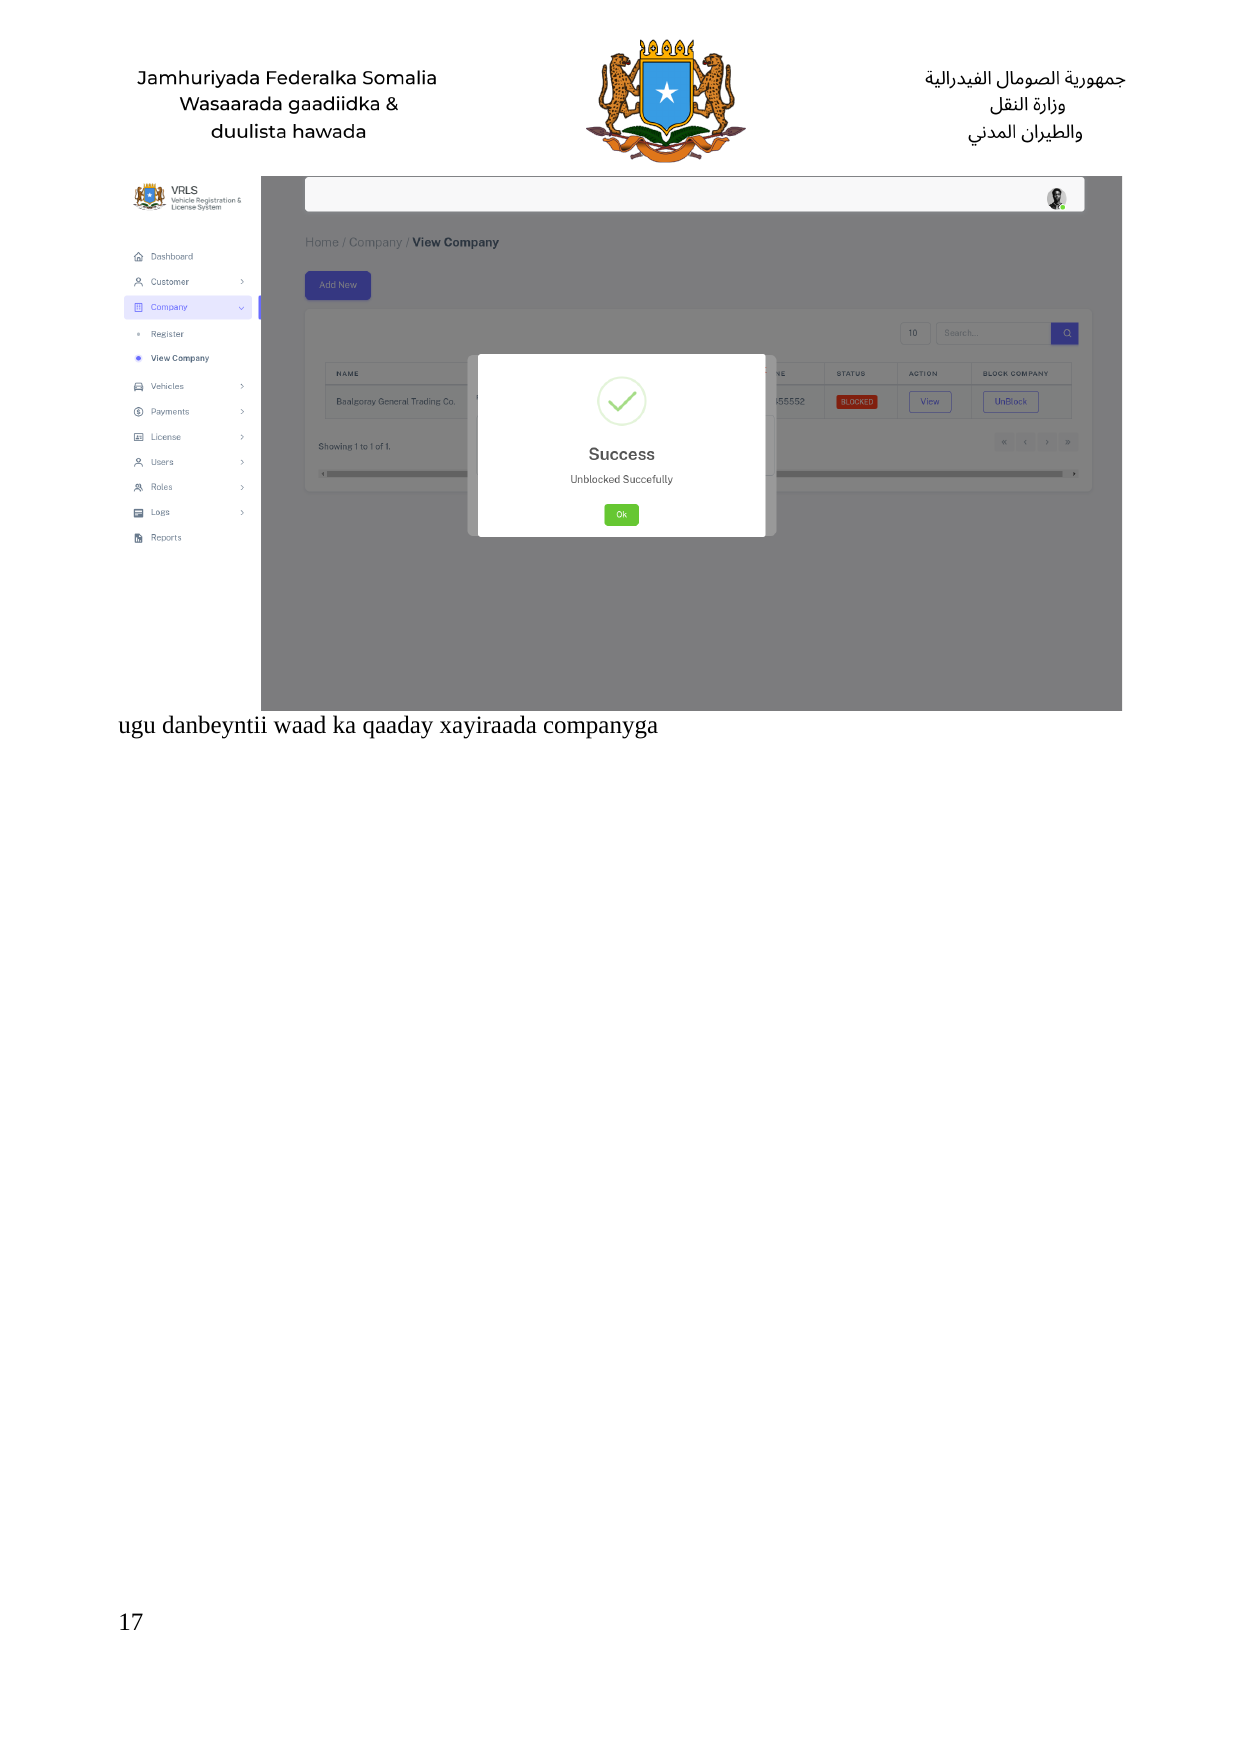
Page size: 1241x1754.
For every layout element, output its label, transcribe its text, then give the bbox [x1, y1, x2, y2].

text ugu danbeyntii waad ka qaaday xayiraada companyga [118, 711, 1122, 739]
picture [118, 19, 1157, 711]
